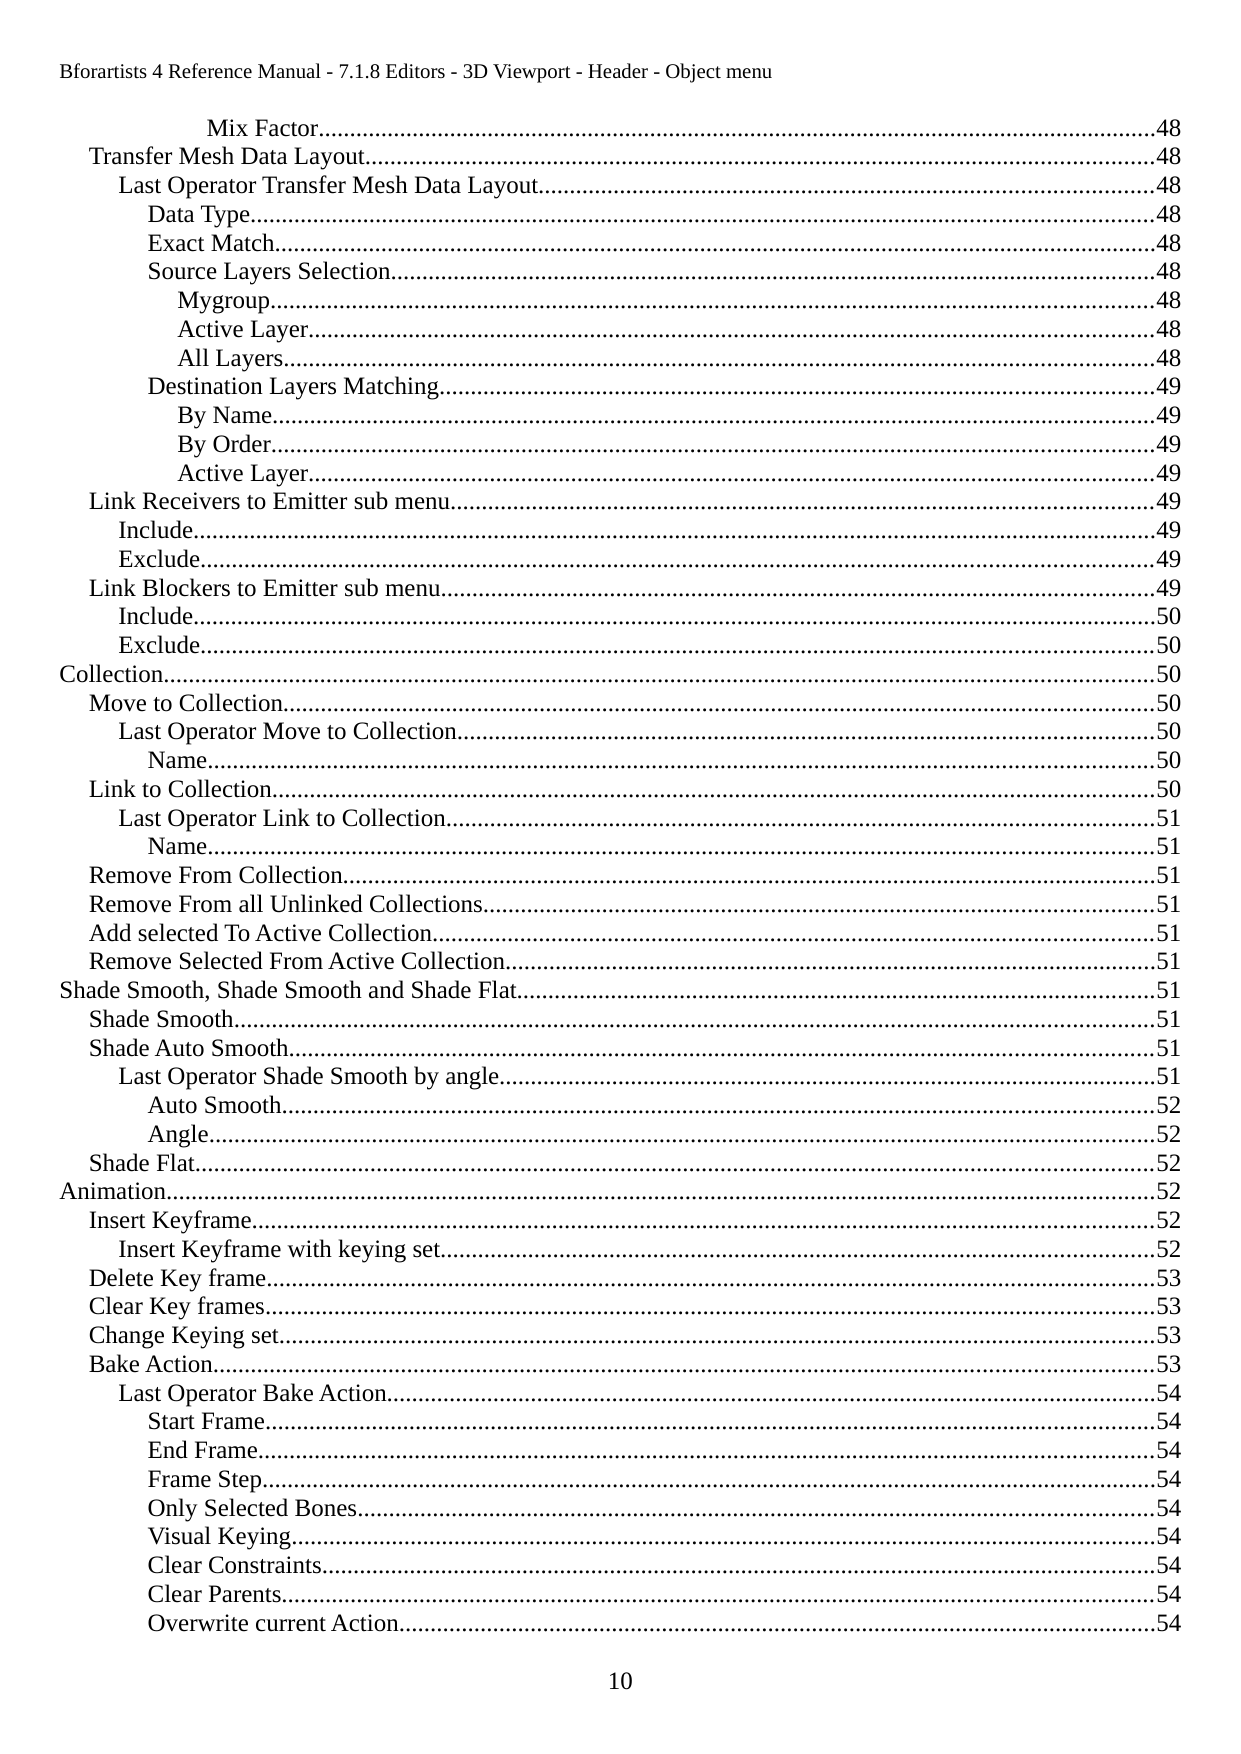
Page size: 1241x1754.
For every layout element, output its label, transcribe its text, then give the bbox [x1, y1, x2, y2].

text Shade Auto Smooth 51 [88, 1033, 1181, 1061]
text Collection 50 [59, 659, 1181, 688]
text Auto Smooth 52 [147, 1090, 1181, 1119]
text Name 50 [147, 745, 1181, 774]
text Active Layer 49 [177, 458, 1181, 486]
text Last Operator Move to Collection 50 [118, 716, 1181, 745]
text Shade Flat 52 [88, 1148, 1181, 1176]
text Insert Keyframe with keying set 52 [118, 1234, 1181, 1263]
text Last Operator Shade Smooth by angle 51 [118, 1061, 1181, 1090]
text Clear Key frames 53 [88, 1291, 1181, 1320]
text Data Type 48 [147, 199, 1181, 228]
text Exclude 49 [118, 544, 1181, 573]
text Link to Collection 50 [88, 774, 1181, 803]
text Animation 52 [59, 1176, 1181, 1205]
text Destination Layers Matching 49 [147, 371, 1181, 400]
text Delete Key frame 53 [88, 1263, 1181, 1291]
text Exact Match 48 [147, 228, 1181, 256]
text Transfer Mesh Data Layout 48 [88, 141, 1181, 170]
text Shade Smooth 51 [88, 1004, 1181, 1033]
text Mygroup 48 [177, 285, 1181, 314]
text Name 51 [147, 831, 1181, 860]
text End Frame 54 [147, 1435, 1181, 1464]
text Clear Parents 54 [147, 1579, 1181, 1608]
text Last Operator Transfer Mesh Data Layout 48 [118, 170, 1181, 199]
text By Order 49 [177, 429, 1181, 458]
text Move to Collection 50 [88, 688, 1181, 716]
text Include 49 [118, 515, 1181, 544]
text By Name 49 [177, 400, 1181, 429]
text Exclude 50 [118, 630, 1181, 659]
text All Layers 48 [177, 343, 1181, 371]
text Link Receivers to Emitter sub menu 49 [88, 486, 1181, 515]
text Clear Constraints 54 [147, 1550, 1181, 1579]
text Include 50 [118, 601, 1181, 630]
text Visual Keying 54 [147, 1521, 1181, 1550]
text Overwrite current Action 54 [147, 1608, 1181, 1636]
text Last Operator Bake Action 54 [118, 1378, 1181, 1406]
text Remove From Collection 51 [88, 860, 1181, 889]
text Change Keying set 53 [88, 1320, 1181, 1349]
text Last Operator Link to Collection 51 [118, 803, 1181, 831]
text Start Frame 54 [147, 1406, 1181, 1435]
text Frame Step 54 [147, 1464, 1181, 1493]
text Active Layer 48 [177, 314, 1181, 343]
text Bake Action 53 [88, 1349, 1181, 1378]
text Remove Selected From Active Collection 51 [88, 946, 1181, 975]
text Angle 52 [147, 1119, 1181, 1148]
text Source Layers Selection 48 [147, 256, 1181, 285]
text Insert Keyframe 52 [88, 1205, 1181, 1234]
text Shade Smooth, Shade Smooth and Shade Flat 51 [59, 975, 1181, 1004]
text Only Selected Bones 54 [147, 1493, 1181, 1521]
text Link Blockers to Emitter sub menu 49 [88, 573, 1181, 601]
text Remove From all Unlinked Collections 51 [88, 889, 1181, 918]
text Add selected To Active Collection 51 [88, 918, 1181, 946]
text Mix Factor 48 [206, 113, 1181, 141]
